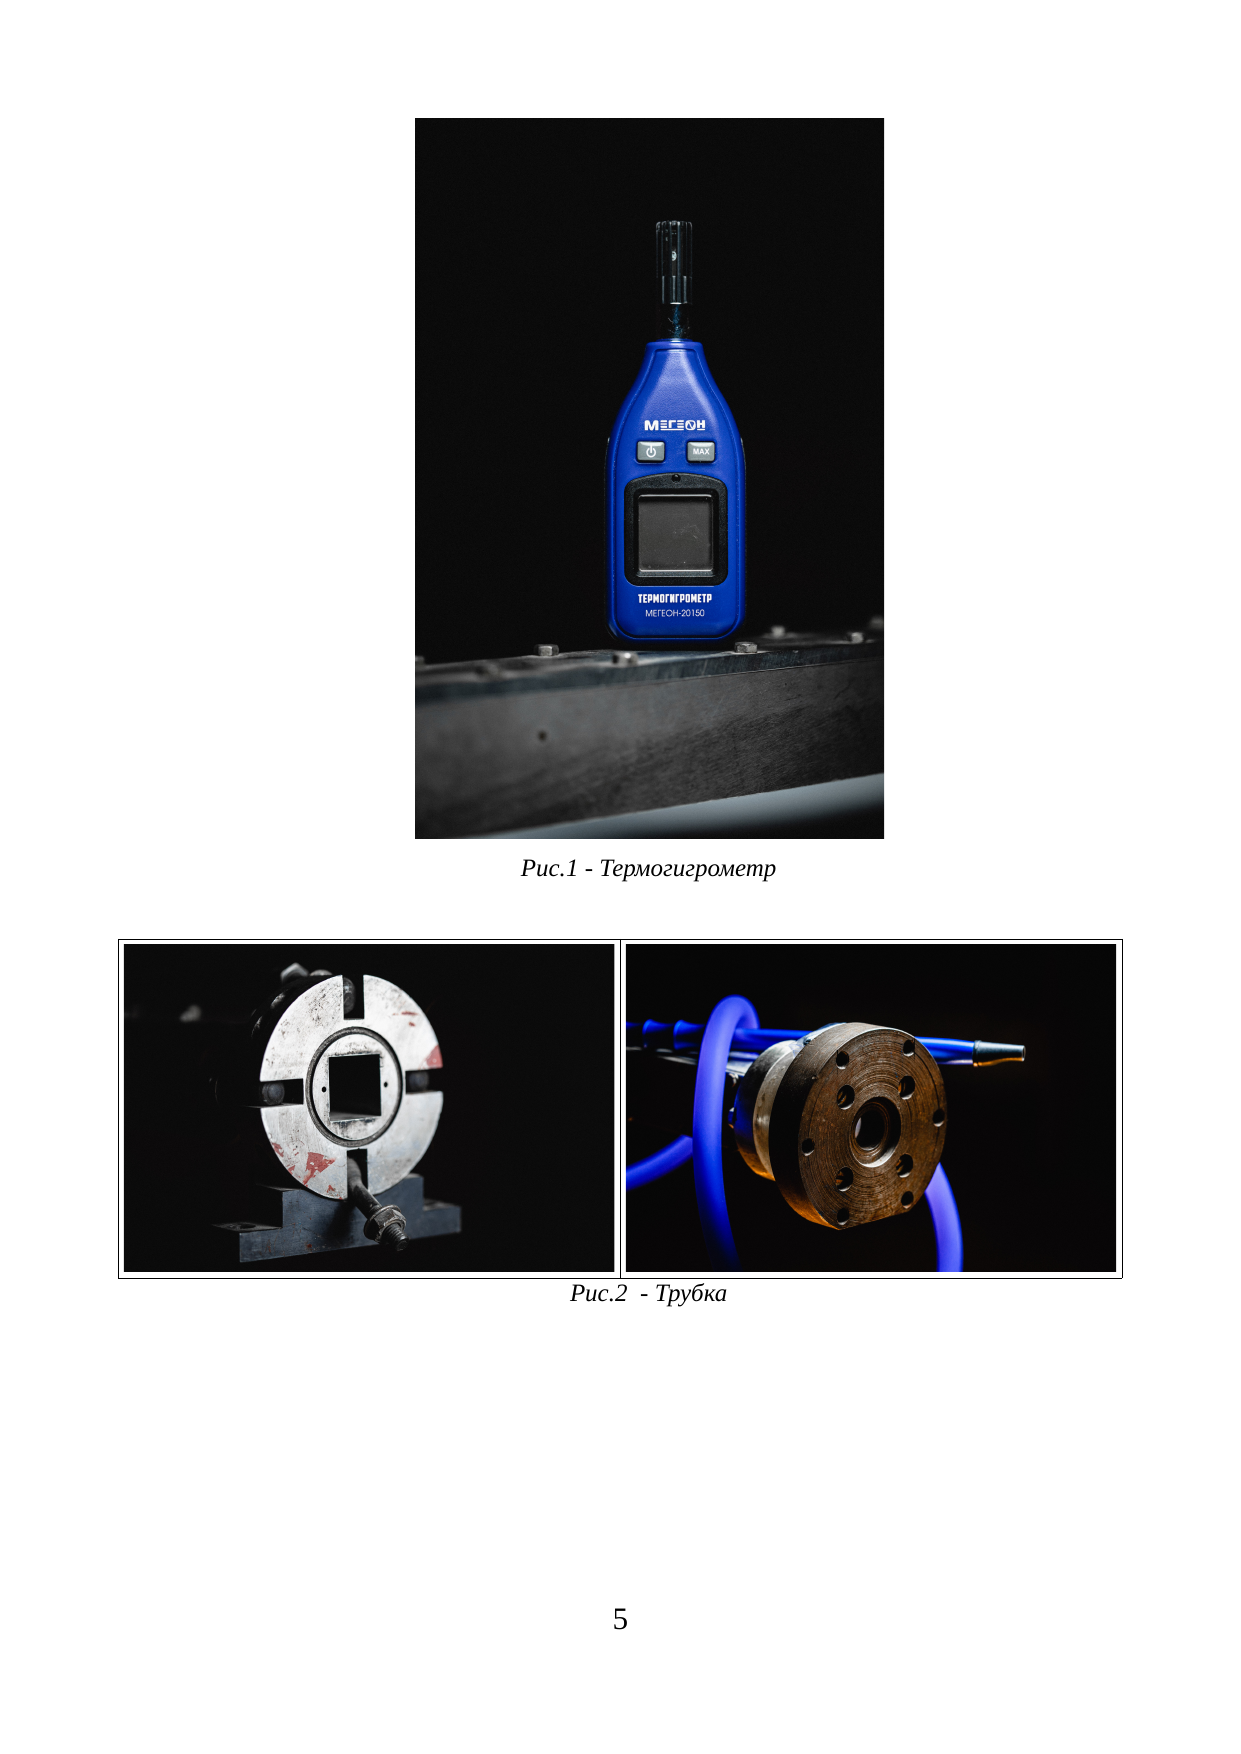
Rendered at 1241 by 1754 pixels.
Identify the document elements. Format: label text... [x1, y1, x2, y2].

picture [625, 944, 1117, 1272]
text Рис.2 - Трубка [118, 1279, 1122, 1306]
picture [123, 944, 615, 1272]
picture [415, 118, 885, 839]
table_header [621, 940, 1122, 1277]
text Рис.1 - Термогигрометр [118, 853, 1122, 881]
table_header [119, 940, 620, 1277]
